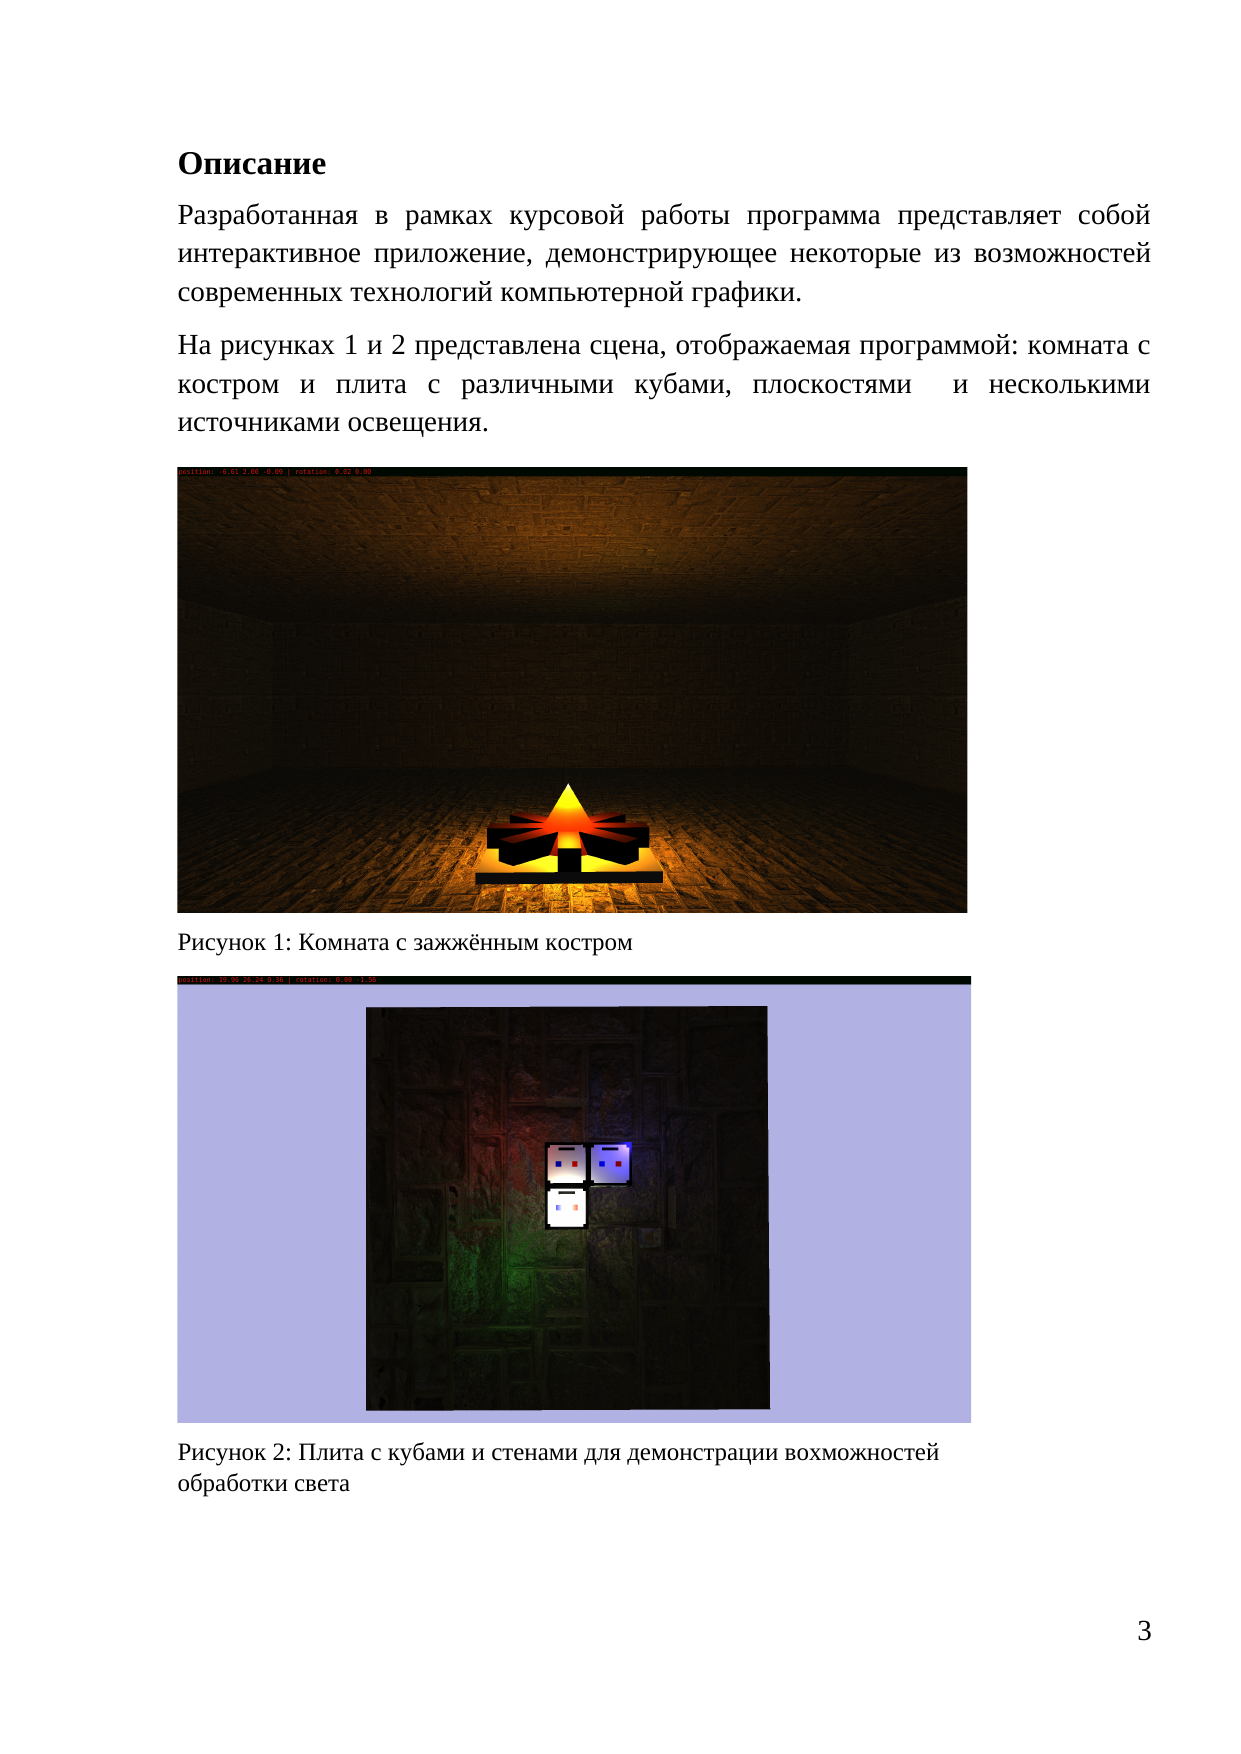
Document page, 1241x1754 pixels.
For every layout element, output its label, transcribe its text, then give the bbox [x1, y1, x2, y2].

subtitle Описание [177, 143, 1152, 181]
text [177, 455, 968, 467]
text Разработанная в рамках курсовой работы программа представляет собой интерактивное приложение, демонстрирующее некоторые из возможностей современных технологий компьютерной графики. [177, 197, 1152, 308]
picture [177, 467, 968, 913]
text Рисунок 2: Плита с кубами и стенами для демонстрации вохможностей обработки света [177, 1423, 971, 1497]
text На рисунках 1 и 2 представлена сцена, отображаемая программой: комната с костром и плита с различными кубами, плоскостями и несколькими источниками освещения. [177, 327, 1152, 438]
picture [177, 976, 972, 1423]
text [177, 963, 971, 976]
text Рисунок 1: Комната с зажжённым костром [177, 913, 968, 956]
